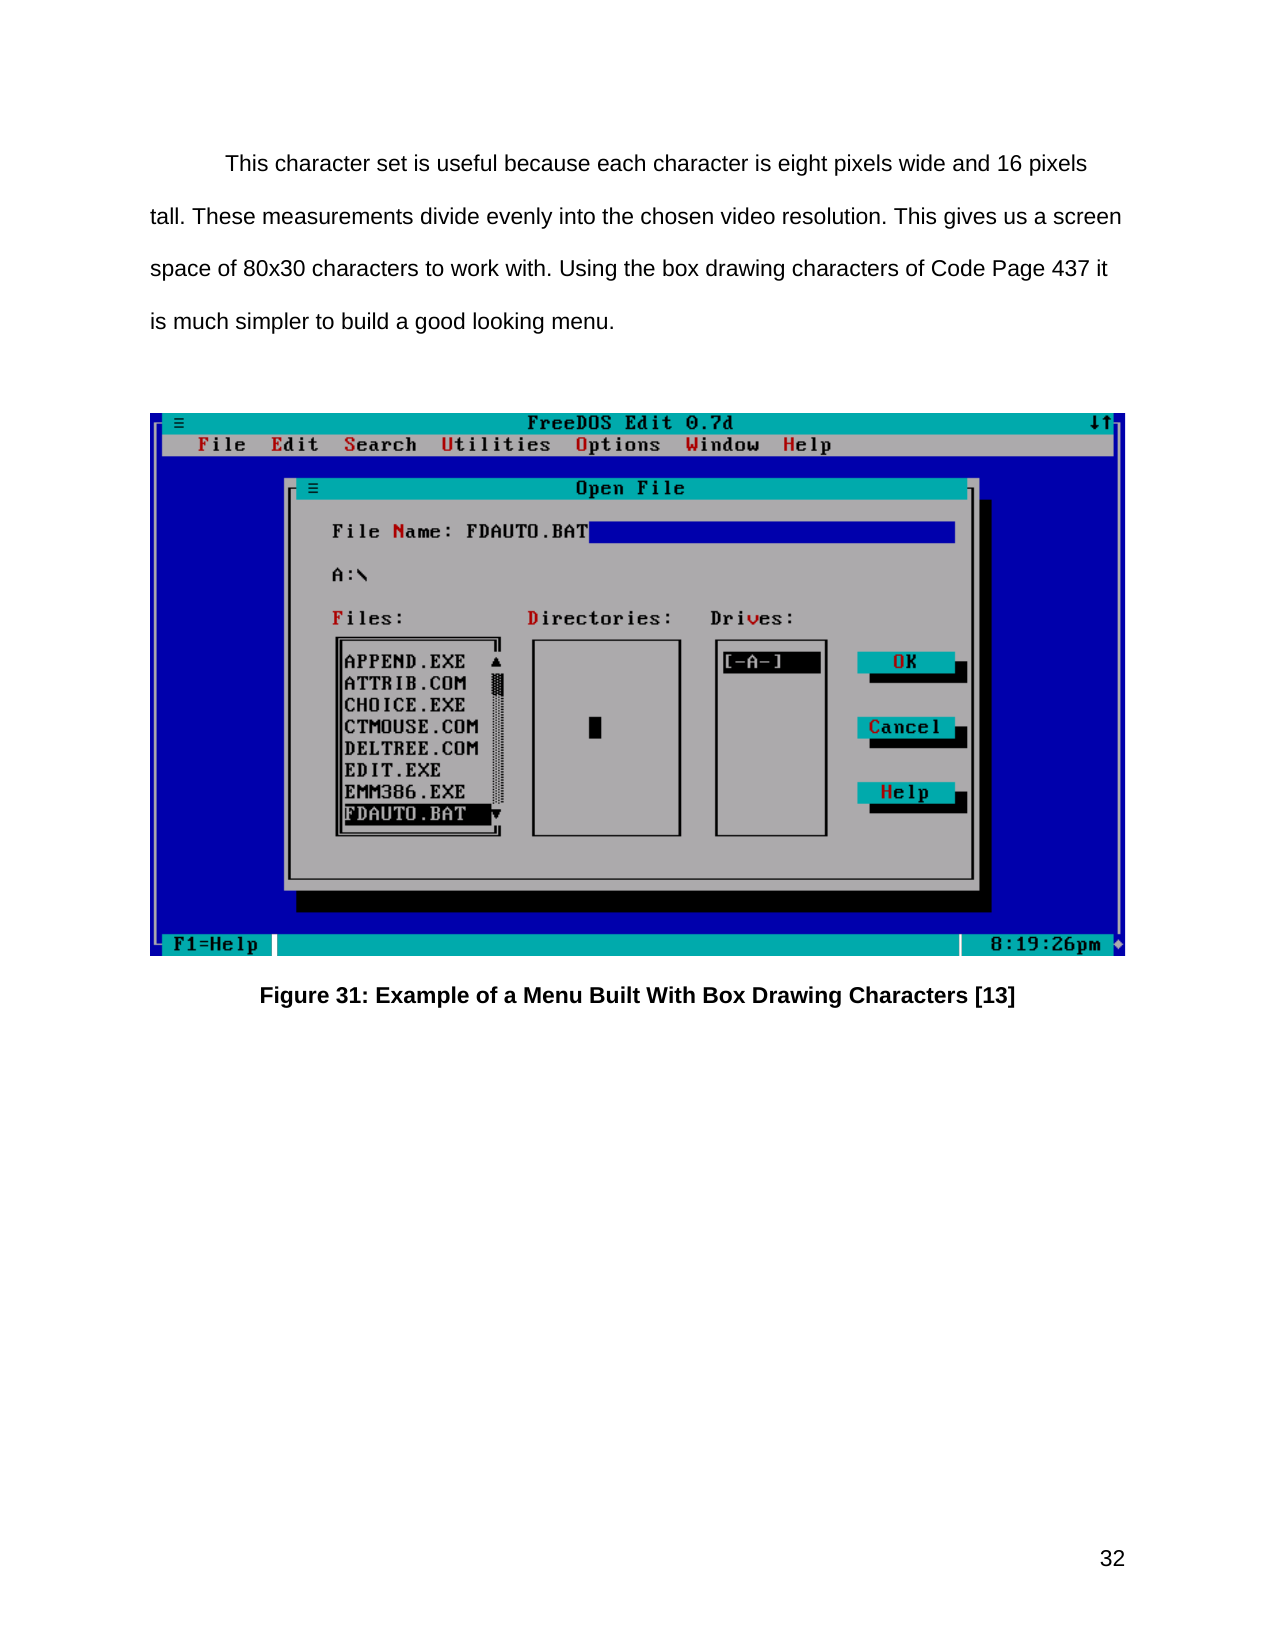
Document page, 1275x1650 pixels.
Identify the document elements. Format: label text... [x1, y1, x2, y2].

text This character set is useful because each character is eight pixels wide and 16 pixels tall. These measurements divide evenly into the chosen video resolution. This gives us a screen space of 80x30 characters to work with. Using the box drawing characters of Code Page 437 it is much simpler to build a good looking menu. [150, 150, 1125, 334]
text Figure 31: Example of a Menu Built With Box Drawing Characters [13] [150, 982, 1125, 1008]
picture [150, 413, 1125, 956]
